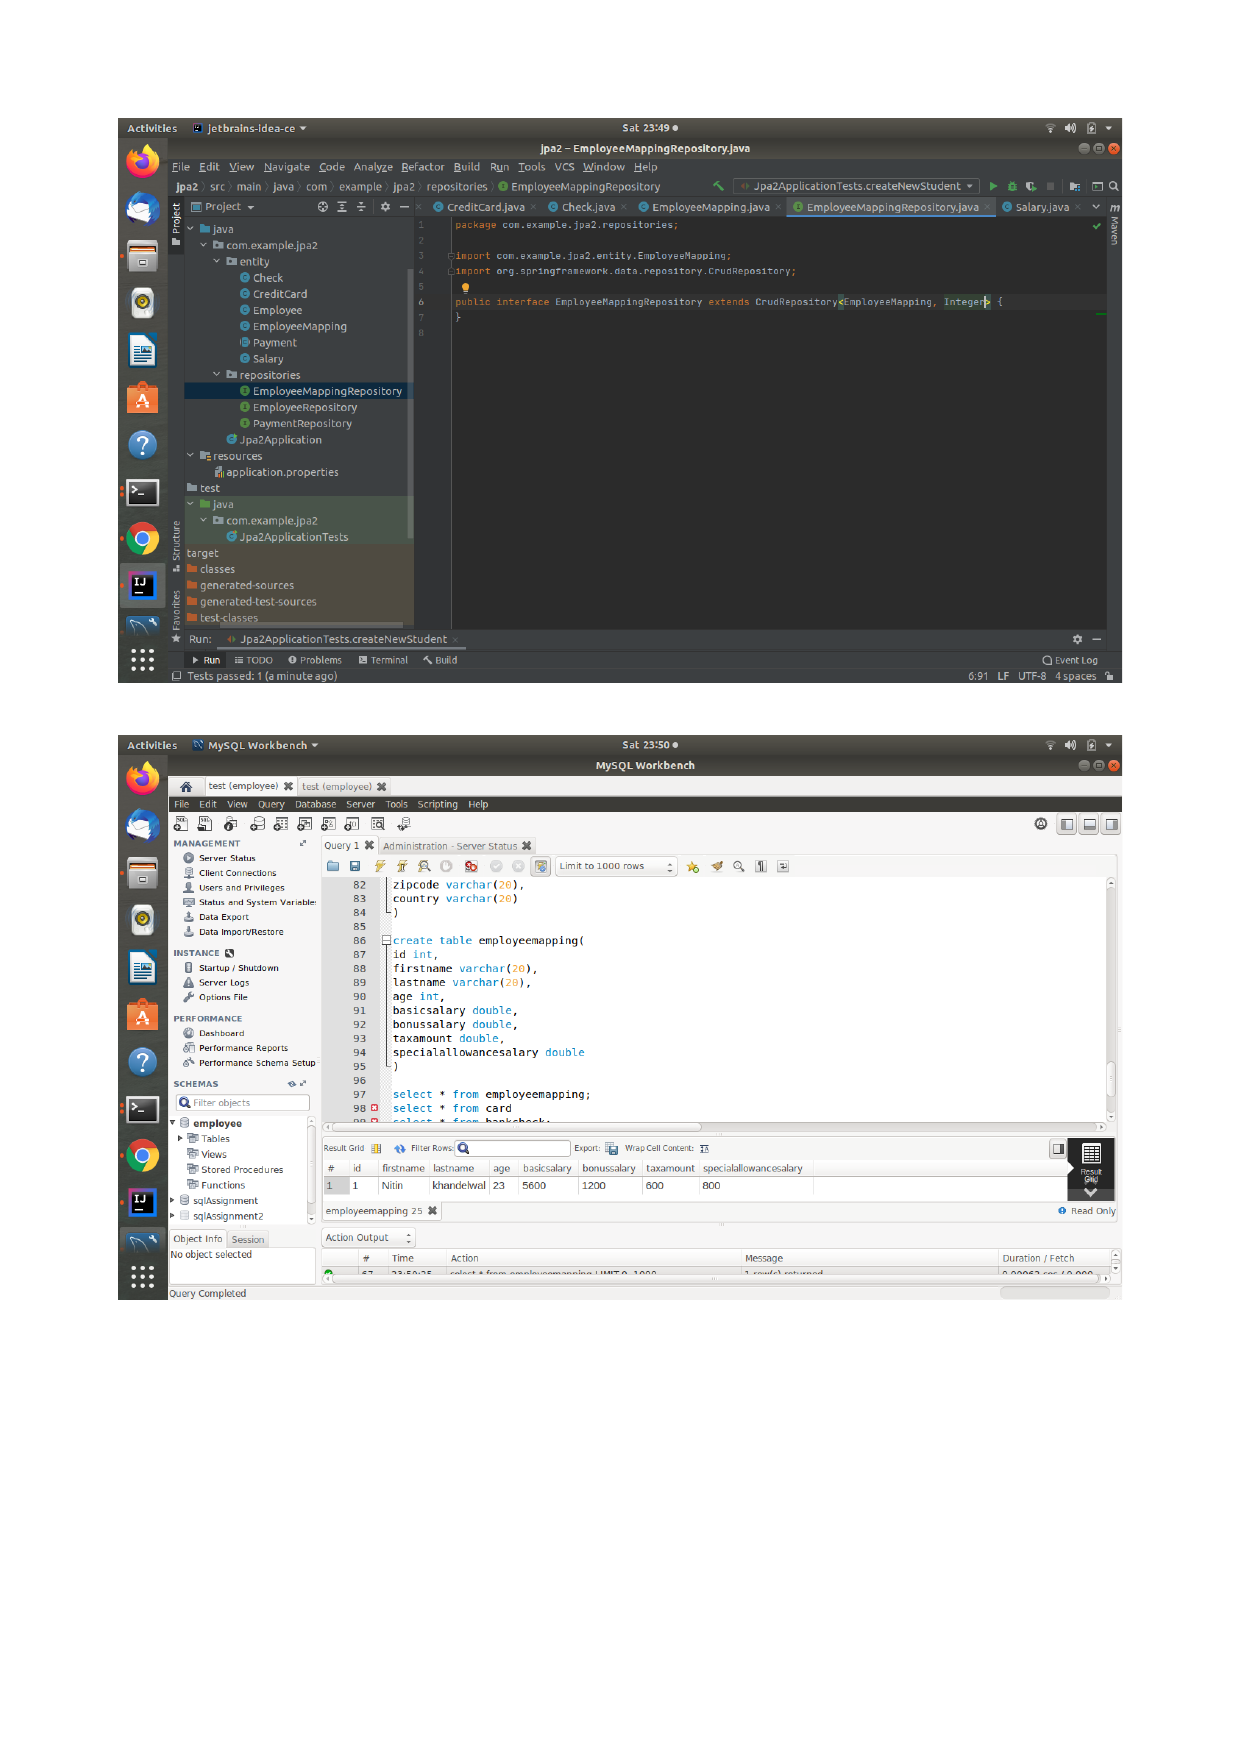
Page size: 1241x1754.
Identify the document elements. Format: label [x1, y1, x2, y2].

picture [118, 118, 1123, 683]
picture [118, 735, 1123, 1300]
